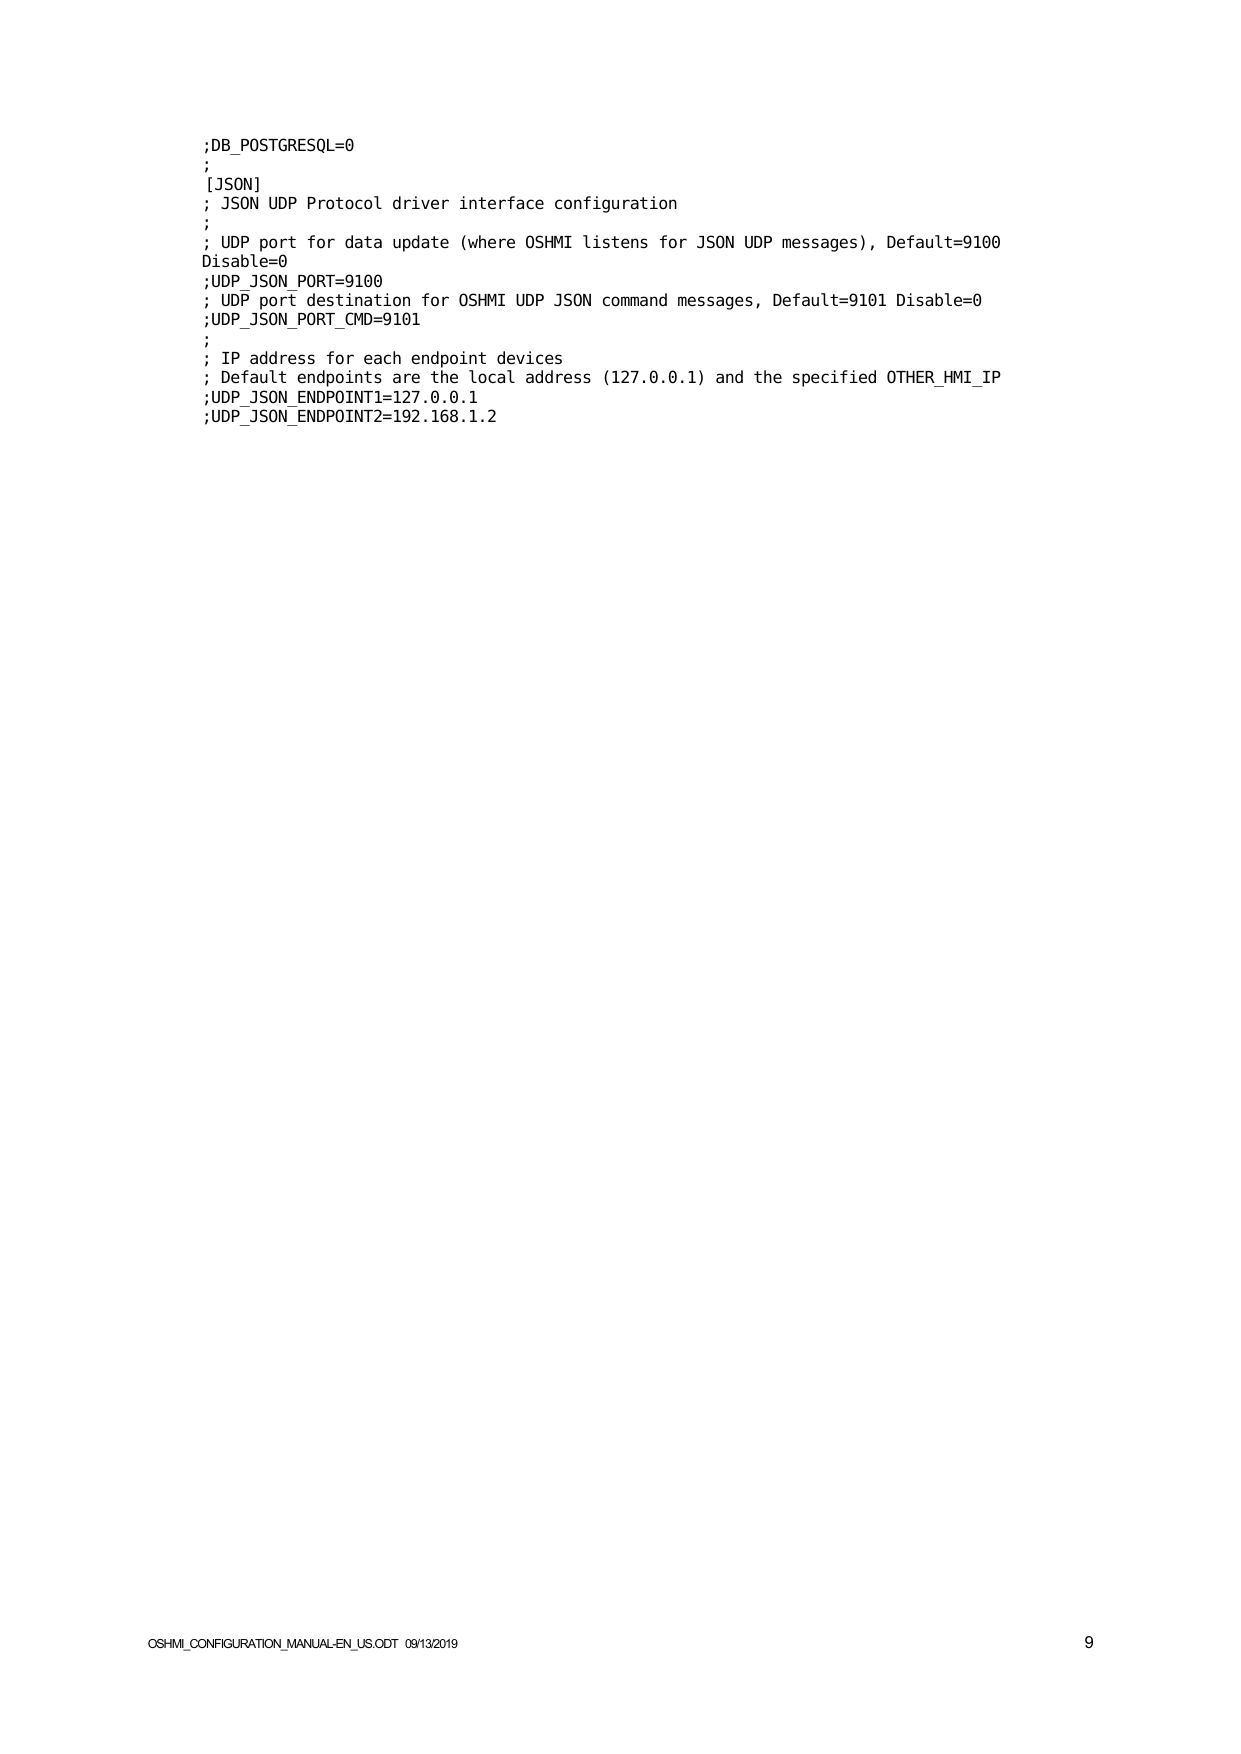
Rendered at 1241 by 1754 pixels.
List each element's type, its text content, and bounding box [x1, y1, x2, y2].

text [JSON] [148, 174, 1093, 194]
text ; Default endpoints are the local address (127.0.0.1) and the specified OTHER_HMI_IP [202, 368, 1093, 388]
text ;UDP_JSON_PORT_CMD=9101 [202, 310, 1093, 329]
text ; [202, 213, 1093, 233]
text ;DB_POSTGRESQL=0 [202, 136, 1093, 155]
text ;UDP_JSON_ENDPOINT2=192.168.1.2 [202, 407, 1093, 426]
text ; UDP port for data update (where OSHMI listens for JSON UDP messages), Default=9100 Disable=0 [202, 233, 1093, 271]
text ; [202, 155, 1093, 174]
text ;UDP_JSON_PORT=9100 [202, 271, 1093, 291]
text ; UDP port destination for OSHMI UDP JSON command messages, Default=9101 Disable=0 [202, 291, 1093, 310]
text ;UDP_JSON_ENDPOINT1=127.0.0.1 [202, 388, 1093, 407]
text ; JSON UDP Protocol driver interface configuration [202, 194, 1093, 213]
text ; IP address for each endpoint devices [202, 349, 1093, 368]
text ; [202, 329, 1093, 349]
